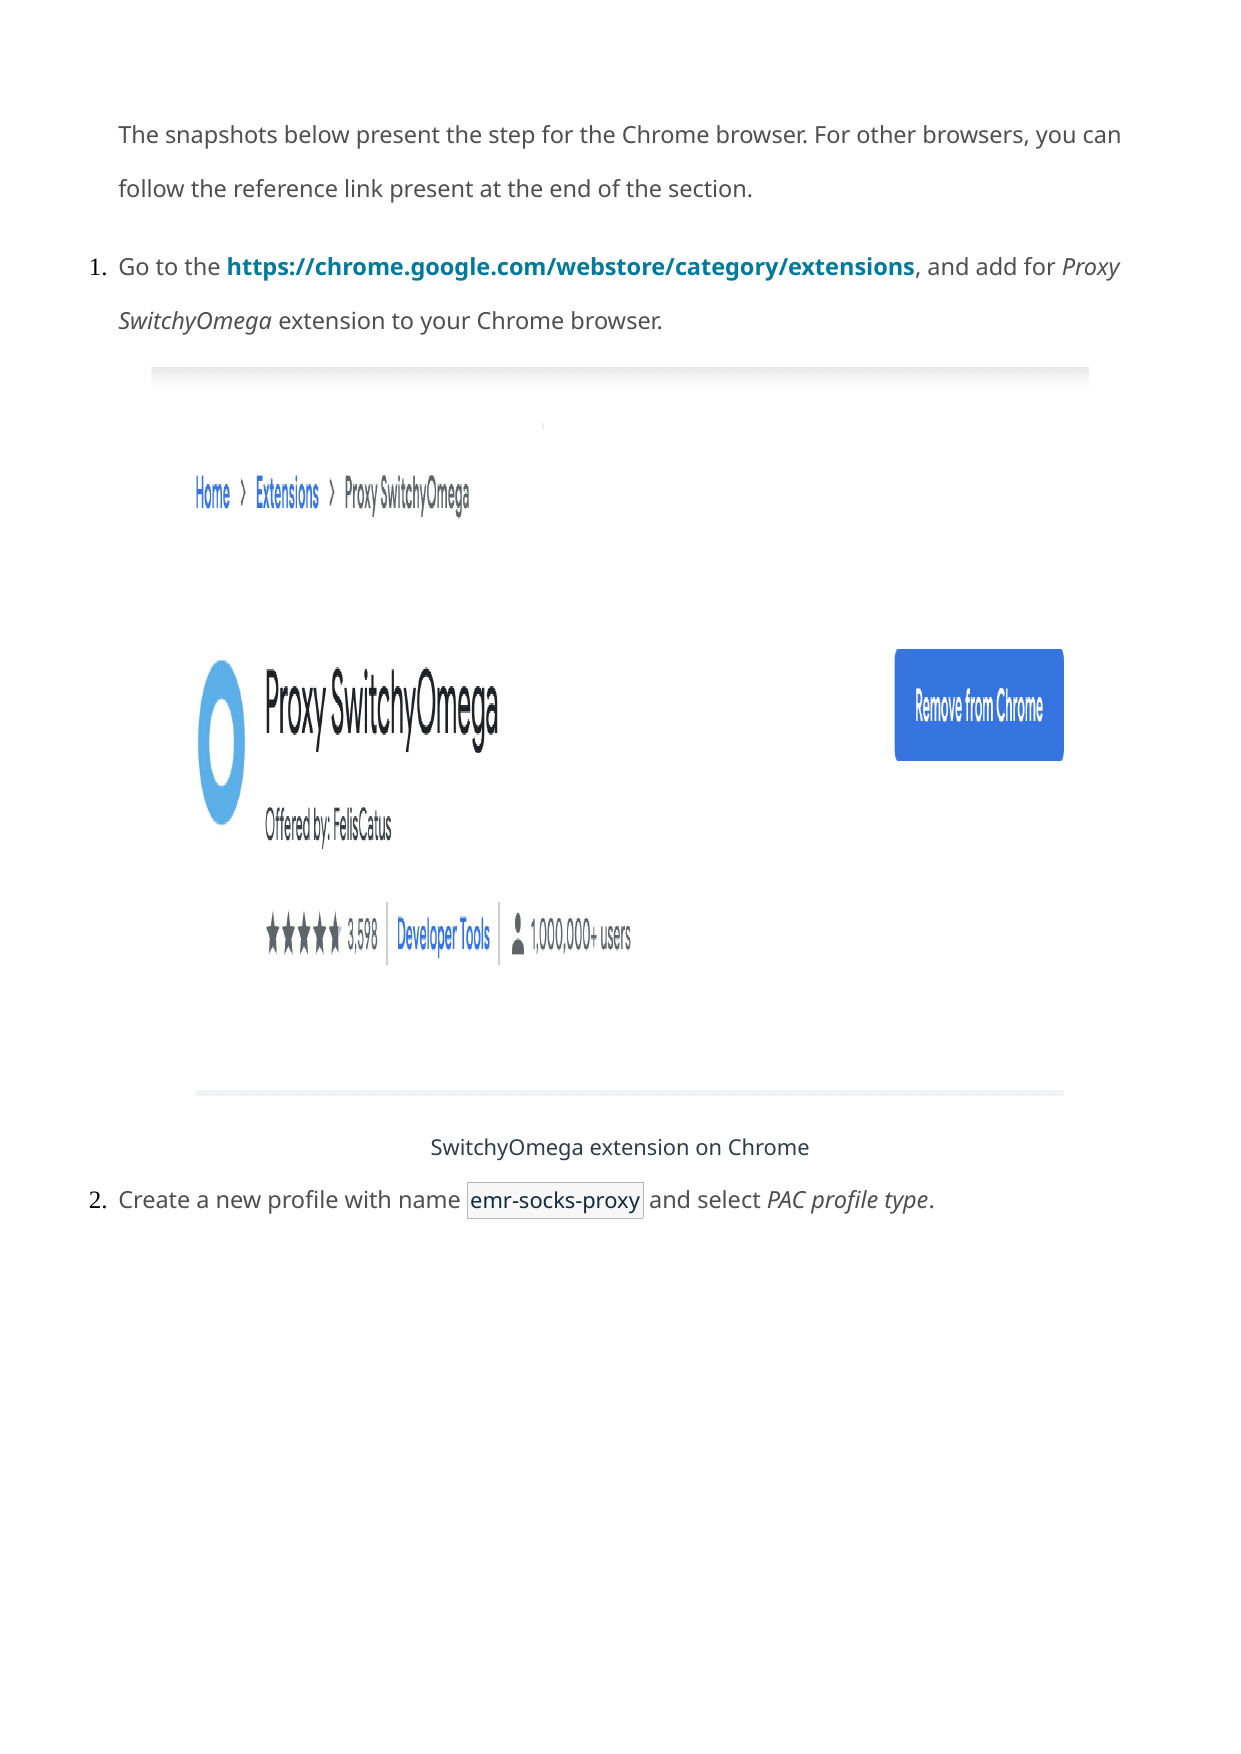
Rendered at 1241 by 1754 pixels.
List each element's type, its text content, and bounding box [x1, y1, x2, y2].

text The snapshots below present the step for the Chrome browser. For other browsers, you can follow the reference link present at the end of the section. [118, 118, 1122, 204]
list emr-socks-proxy [468, 1183, 643, 1218]
picture [151, 358, 1089, 1128]
list Create a new profile with name [118, 1182, 467, 1218]
list and select PAC profile type. [644, 1182, 1122, 1218]
list Go to the https://chrome.google.com/webstore/category/extensions, and add for Proxy SwitchyOmega extension to your Chrome browser. [118, 250, 1122, 336]
text SwitchyOmega extension on Chrome [118, 1132, 1122, 1161]
